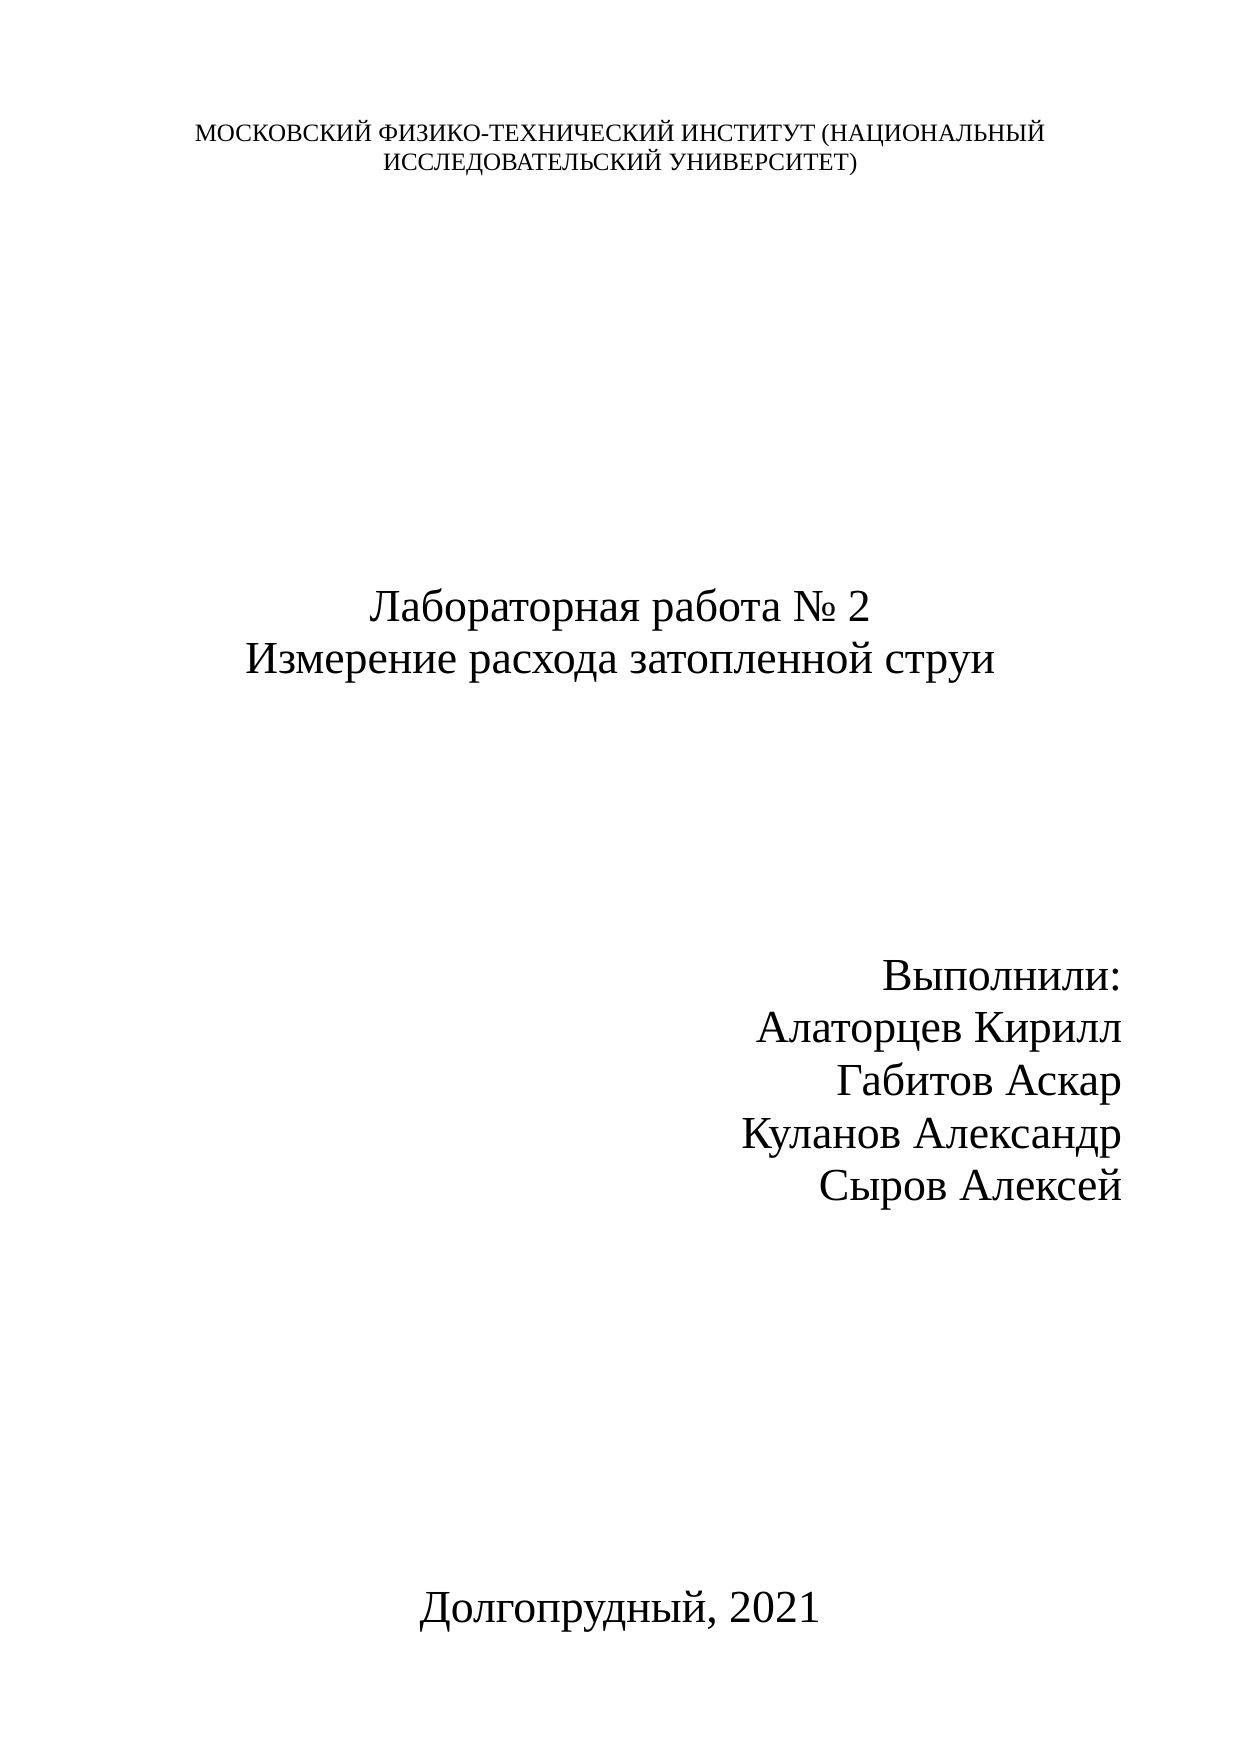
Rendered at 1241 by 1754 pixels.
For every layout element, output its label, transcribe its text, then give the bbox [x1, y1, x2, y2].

text Габитов Аскар [118, 1052, 1122, 1105]
text Лабораторная работа № 2 [118, 578, 1122, 631]
text Алаторцев Кирилл [118, 1000, 1122, 1052]
text Измерение расхода затопленной струи [118, 631, 1122, 683]
text Выполнили: [118, 947, 1122, 1000]
text Куланов Александр [118, 1105, 1122, 1158]
text Сыров Алексей [118, 1158, 1122, 1211]
text МОСКОВСКИЙ ФИЗИКО-ТЕХНИЧЕСКИЙ ИНСТИТУТ (НАЦИОНАЛЬНЫЙ ИССЛЕДОВАТЕЛЬСКИЙ УНИВЕРСИТЕТ) [118, 118, 1122, 176]
text Долгопрудный, 2021 [118, 1579, 1122, 1632]
